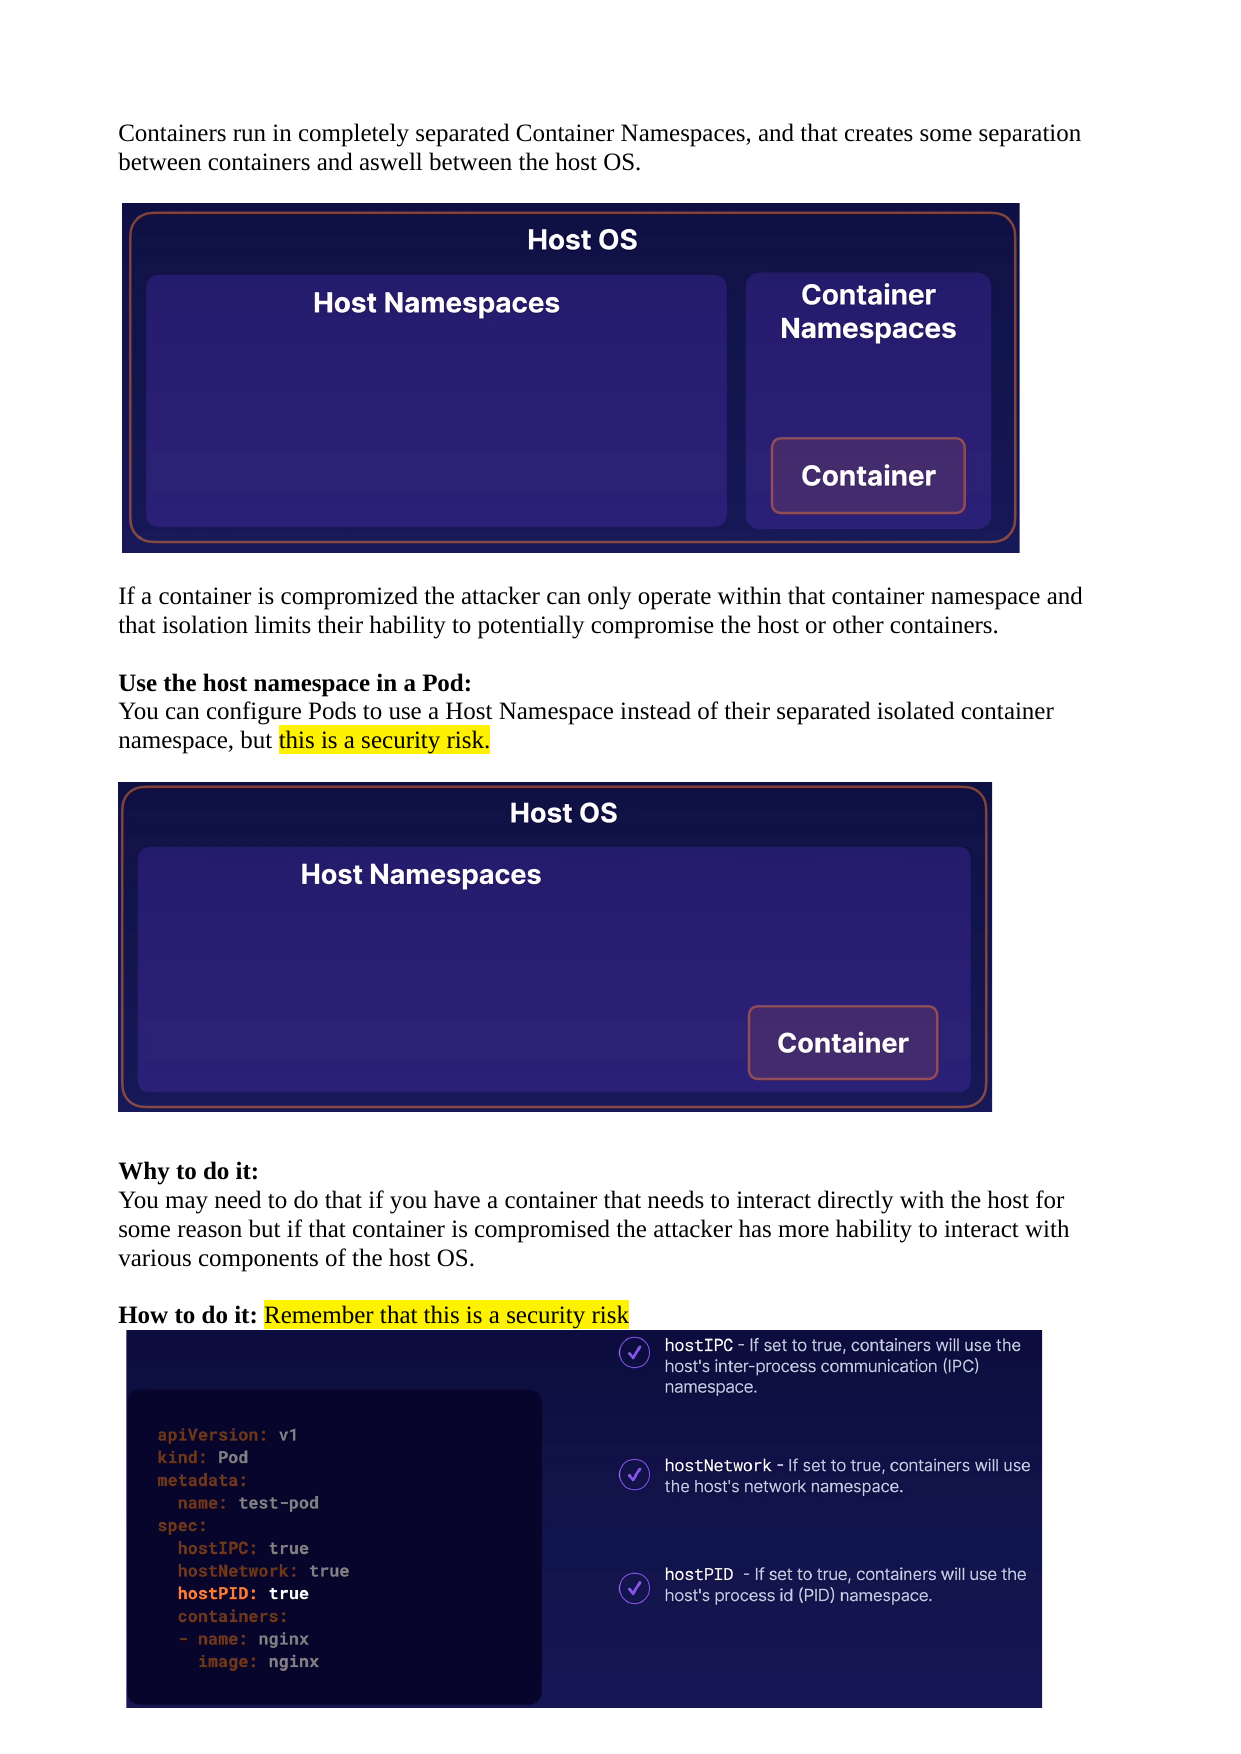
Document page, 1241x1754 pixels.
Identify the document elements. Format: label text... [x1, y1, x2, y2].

text How to do it: Remember that this is a security risk [118, 1300, 1122, 1329]
text You may need to do that if you have a container that needs to interact directly with the host for some reason but if that container is compromised the attacker has more hability to interact with various components of the host OS. [118, 1185, 1122, 1271]
picture [126, 1330, 1043, 1708]
text Use the host namespace in a Pod: [118, 668, 1122, 696]
text If a container is compromized the attacker can only operate within that container namespace and that isolation limits their hability to potentially compromise the host or other containers. [118, 581, 1122, 639]
picture [122, 203, 1020, 553]
text You can configure Pods to use a Host Namespace instead of their separated isolated container namespace, but this is a security risk. [118, 696, 1122, 754]
picture [118, 782, 993, 1112]
text Why to do it: [118, 1156, 1122, 1185]
text Containers run in completely separated Container Namespaces, and that creates some separation between containers and aswell between the host OS. [118, 118, 1122, 176]
